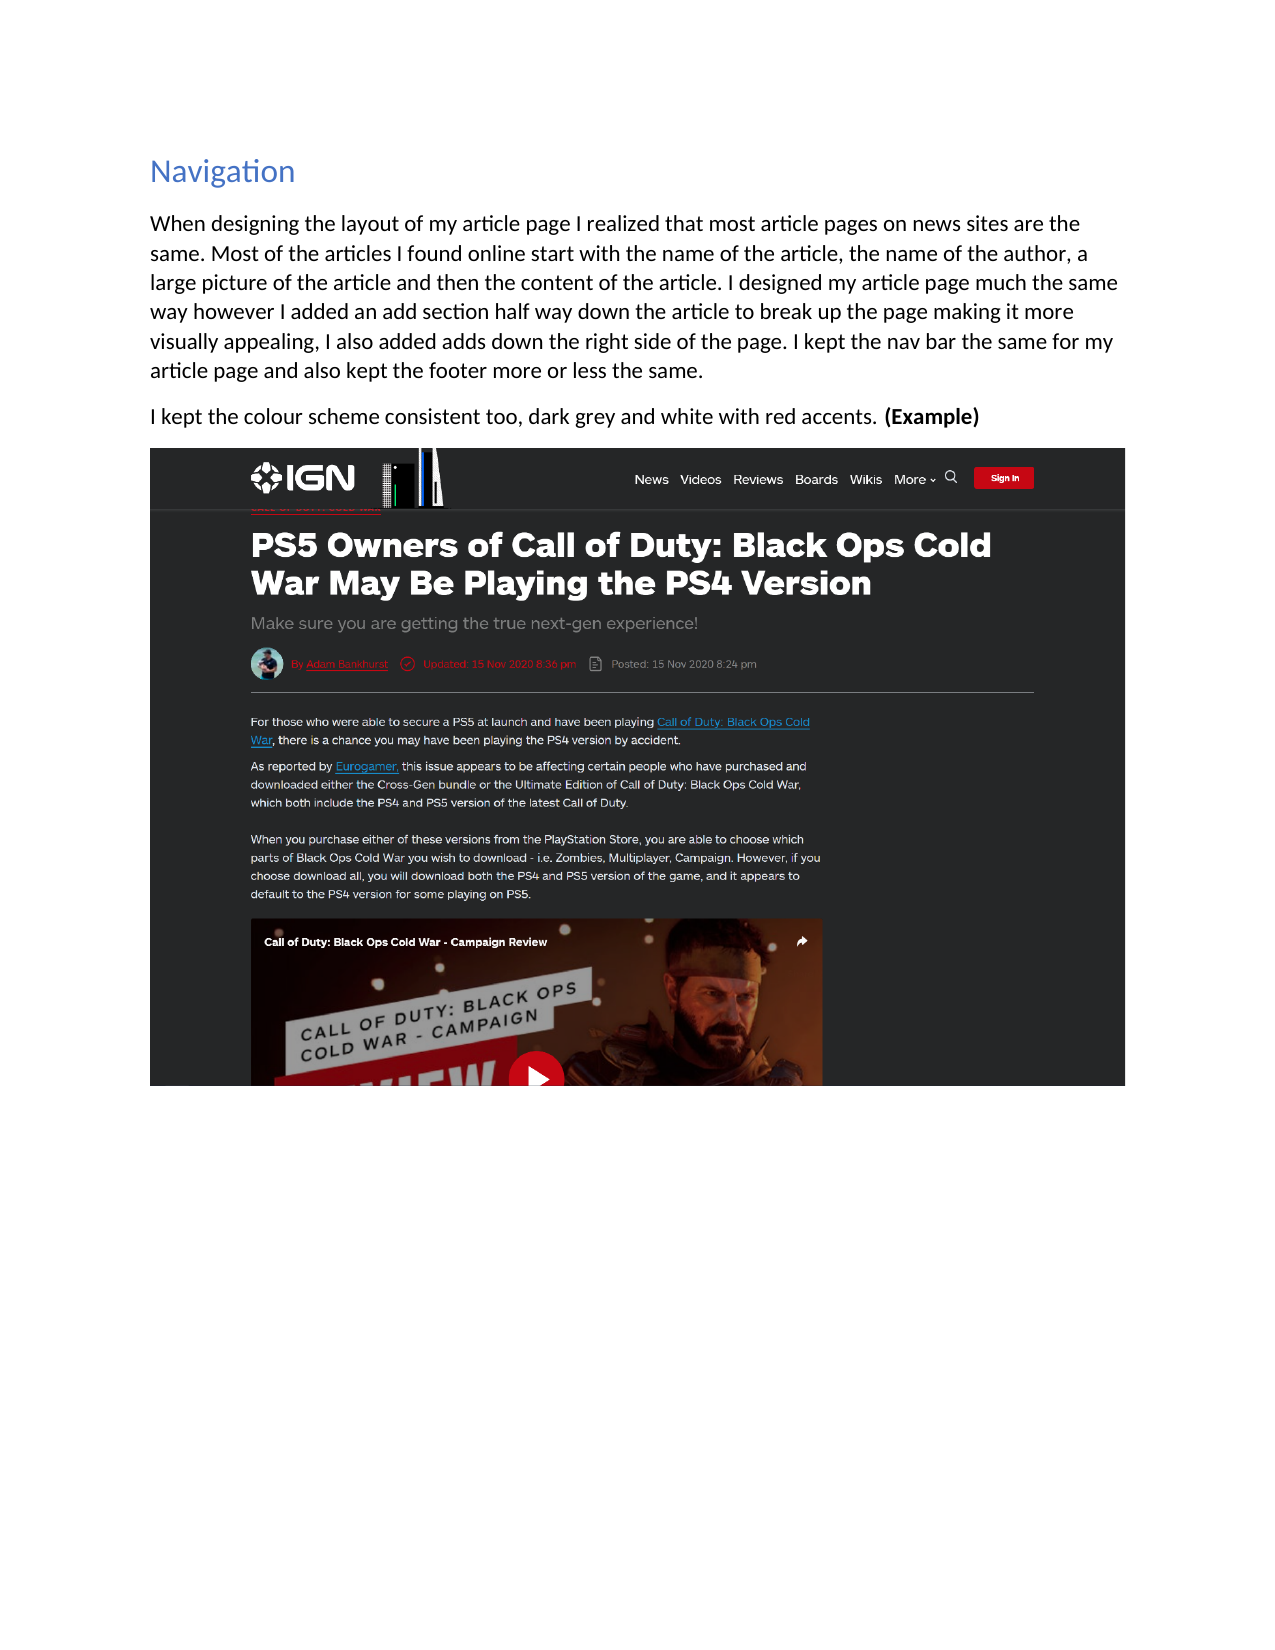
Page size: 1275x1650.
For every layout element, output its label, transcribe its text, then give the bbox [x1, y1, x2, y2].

text Navigation [150, 150, 1125, 191]
text When designing the layout of my article page I realized that most article pages on news sites are the same. Most of the articles I found online start with the name of the article, the name of the author, a large picture of the article and then the content of the article. I designed my article page much the same way however I added an add section half way down the article to break up the page making it more visually appealing, I also added adds down the right side of the page. I kept the nav bar the same for my article page and also kept the footer more or less the same. [150, 209, 1125, 384]
text I kept the colour scheme consistent too, dark grey and white with red accents. (Example) [150, 402, 1125, 430]
